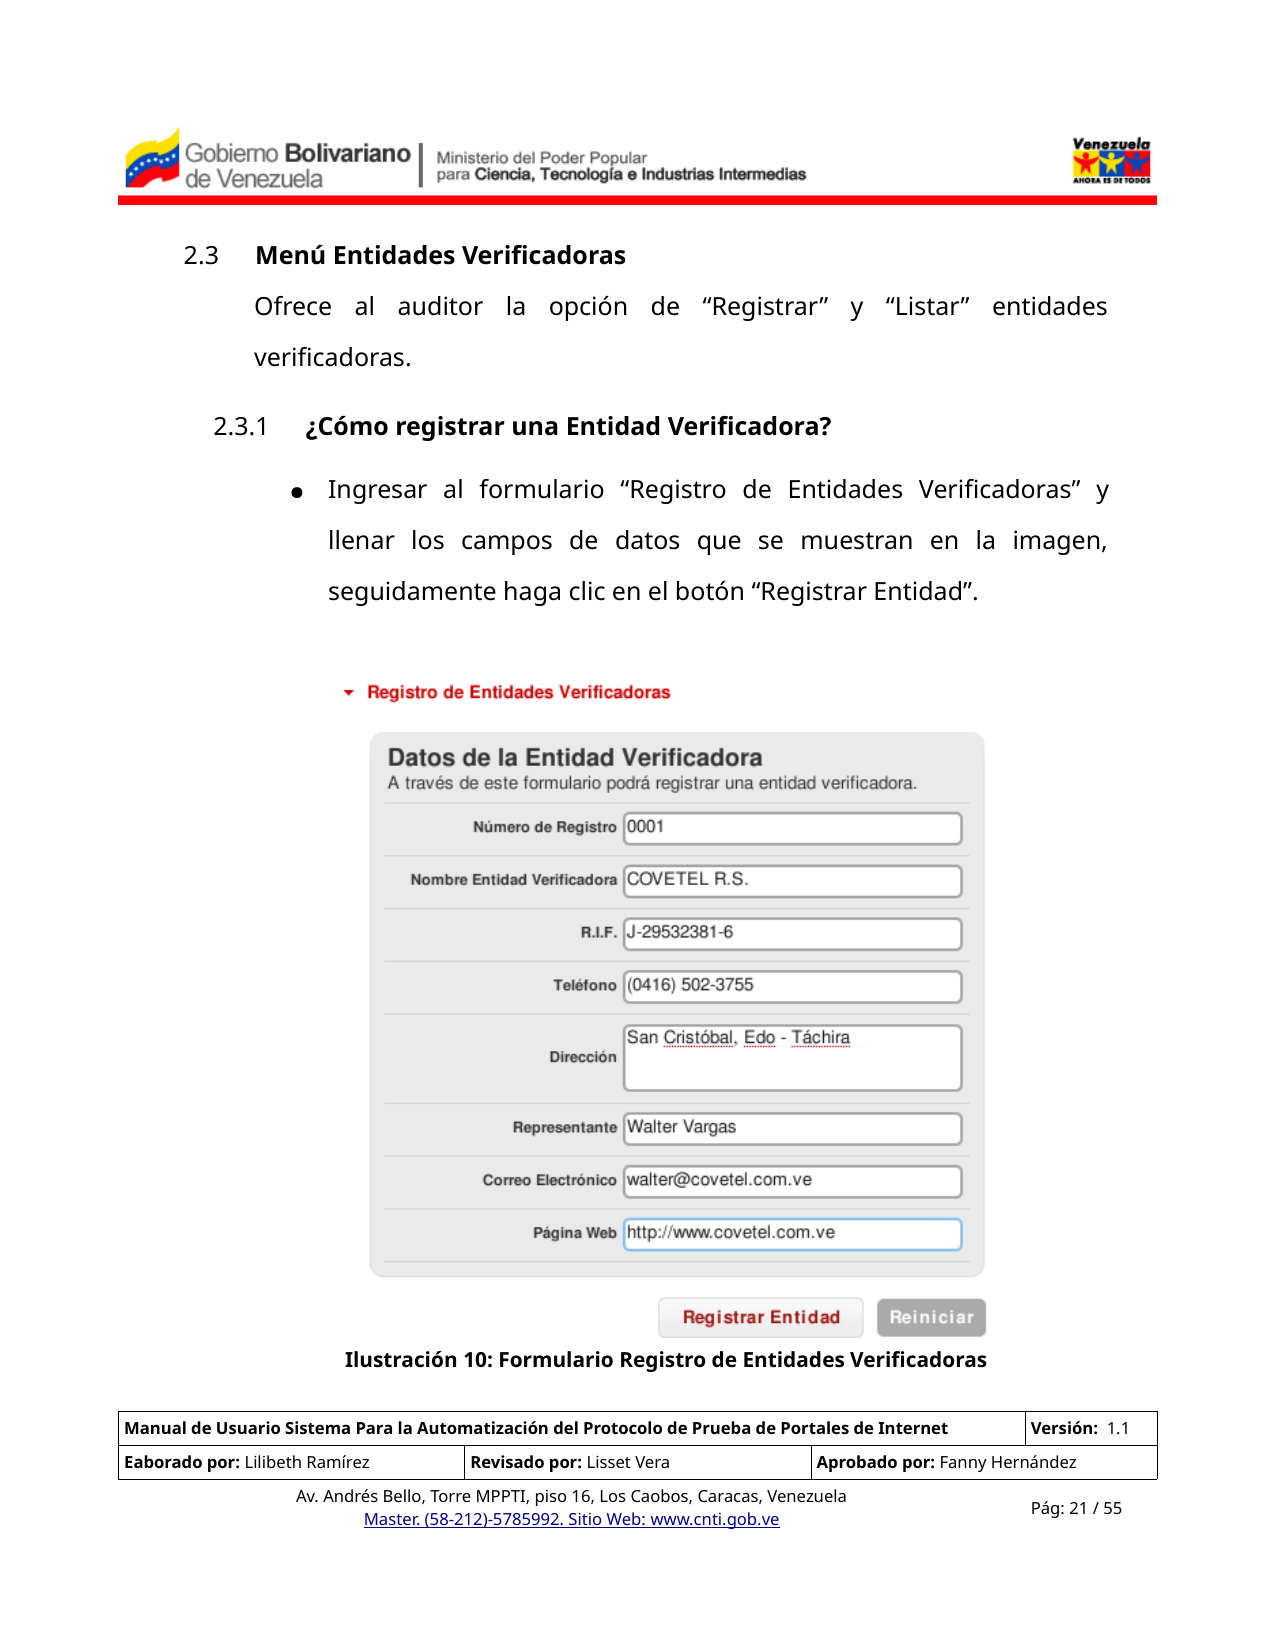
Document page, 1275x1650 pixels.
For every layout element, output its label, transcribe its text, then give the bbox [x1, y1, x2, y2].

text Ofrece al auditor la opción de “Registrar” y “Listar” entidades verificadoras. [254, 289, 1109, 374]
text Ilustración 10: Formulario Registro de Entidades Verificadoras [321, 679, 1011, 1373]
list Ingresar al formulario “Registro de Entidades Verificadoras” y llenar los campos de datos que se muestran en la imagen, seguidamente haga clic en el botón “Registrar Entidad”. [289, 471, 1109, 607]
subtitle Menú Entidades Verificadoras [118, 238, 1157, 272]
picture [336, 678, 993, 1345]
subtitle ¿Cómo registrar una Entidad Verificadora? [118, 408, 1157, 442]
picture [118, 119, 1157, 205]
